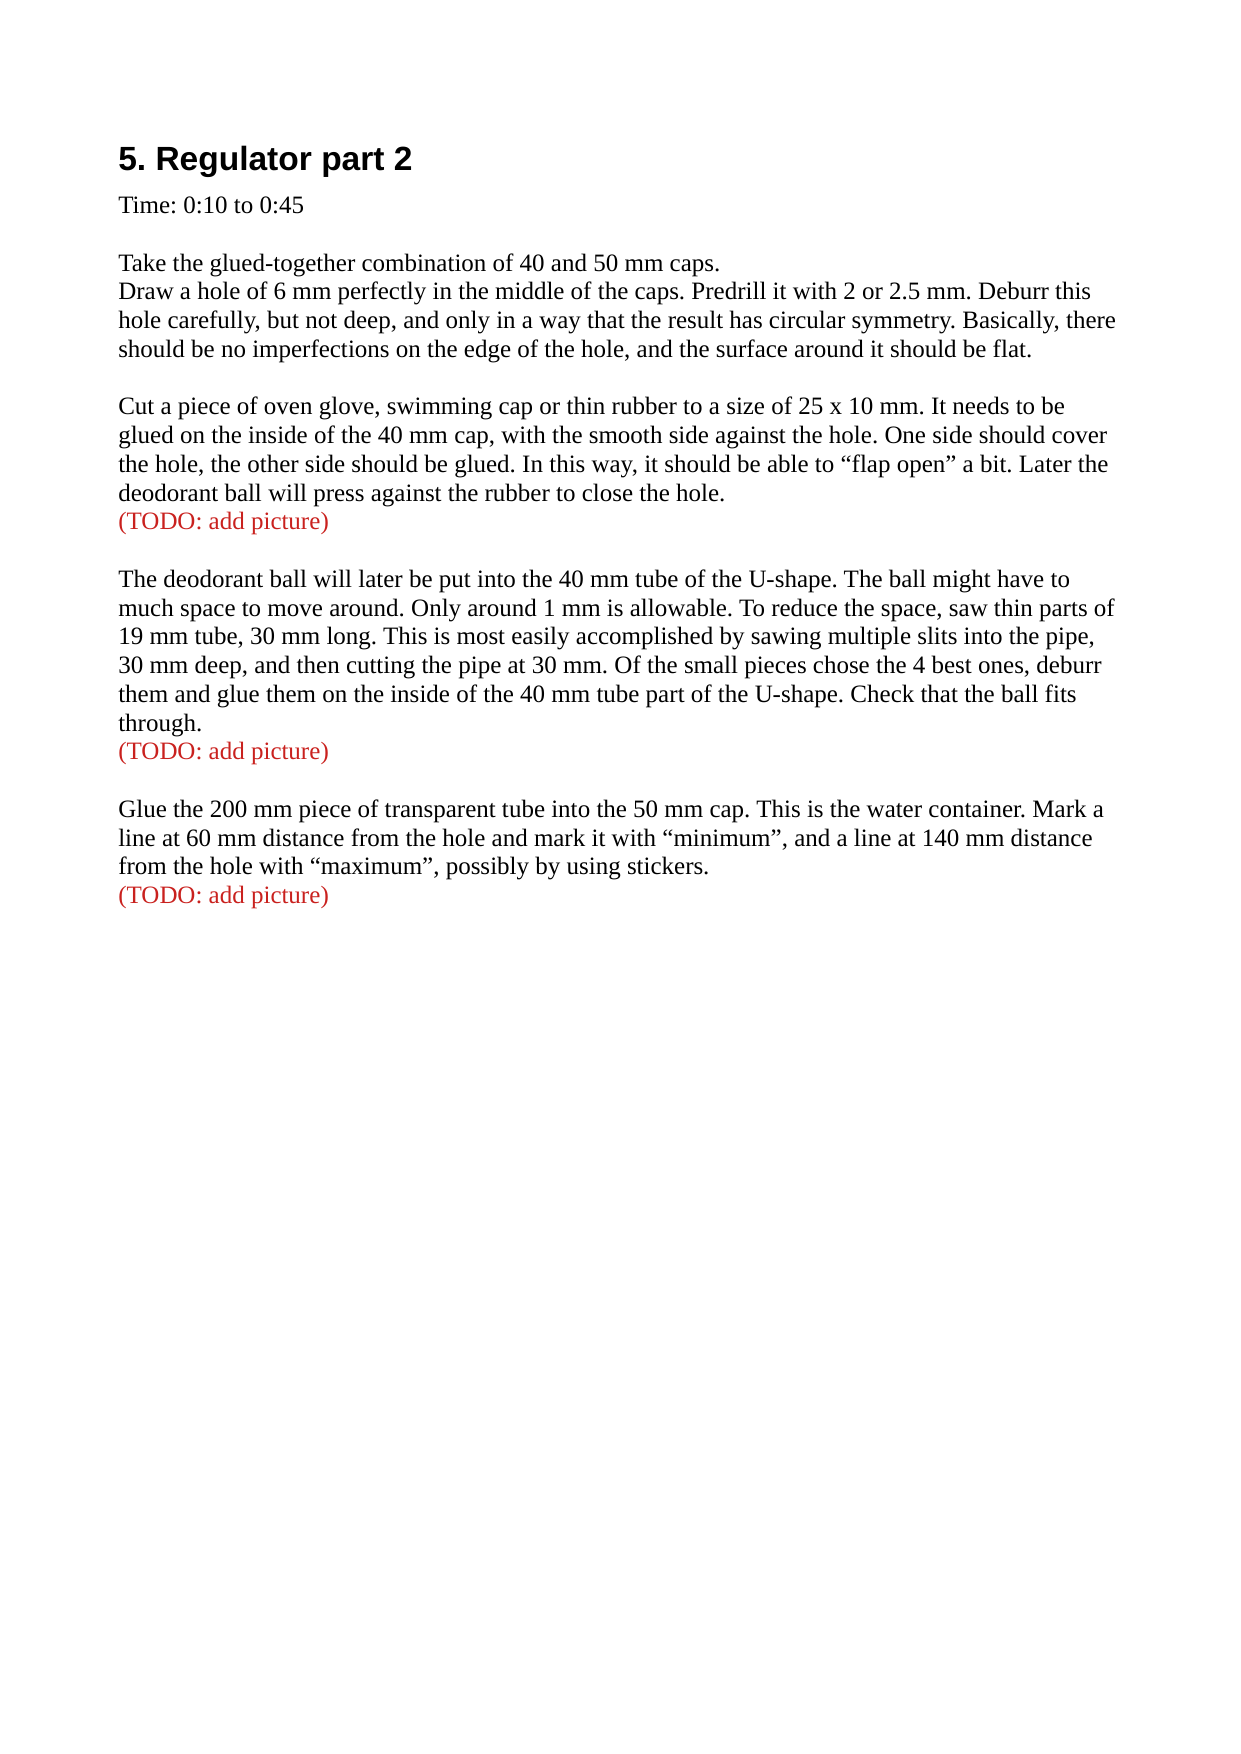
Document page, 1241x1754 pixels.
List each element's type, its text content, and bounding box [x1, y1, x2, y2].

text (TODO: add picture) [118, 880, 1122, 909]
text Take the glued-together combination of 40 and 50 mm caps. [118, 248, 1122, 276]
text Glue the 200 mm piece of transparent tube into the 50 mm cap. This is the water container. Mark a line at 60 mm distance from the hole and mark it with “minimum”, and a line at 140 mm distance from the hole with “maximum”, possibly by using stickers. [118, 794, 1122, 880]
text Cut a piece of oven glove, swimming cap or thin rubber to a size of 25 x 10 mm. It needs to be glued on the inside of the 40 mm cap, with the smooth side against the hole. One side should cover the hole, the other side should be glued. In this way, it should be able to “flap open” a bit. Later the deodorant ball will press against the rubber to close the hole. [118, 391, 1122, 506]
text Time: 0:10 to 0:45 [118, 190, 1122, 219]
subtitle 5. Regulator part 2 [118, 139, 1122, 178]
text (TODO: add picture) [118, 736, 1122, 765]
text The deodorant ball will later be put into the 40 mm tube of the U-shape. The ball might have to much space to move around. Only around 1 mm is allowable. To reduce the space, saw thin parts of 19 mm tube, 30 mm long. This is most easily accomplished by sawing multiple slits into the pipe, 30 mm deep, and then cutting the pipe at 30 mm. Of the small pieces chose the 4 best ones, deburr them and glue them on the inside of the 40 mm tube part of the U-shape. Check that the ball fits through. [118, 564, 1122, 736]
text (TODO: add picture) [118, 506, 1122, 535]
text Draw a hole of 6 mm perfectly in the middle of the caps. Predrill it with 2 or 2.5 mm. Deburr this hole carefully, but not deep, and only in a way that the result has circular symmetry. Basically, there should be no imperfections on the edge of the hole, and the surface around it should be flat. [118, 276, 1122, 363]
